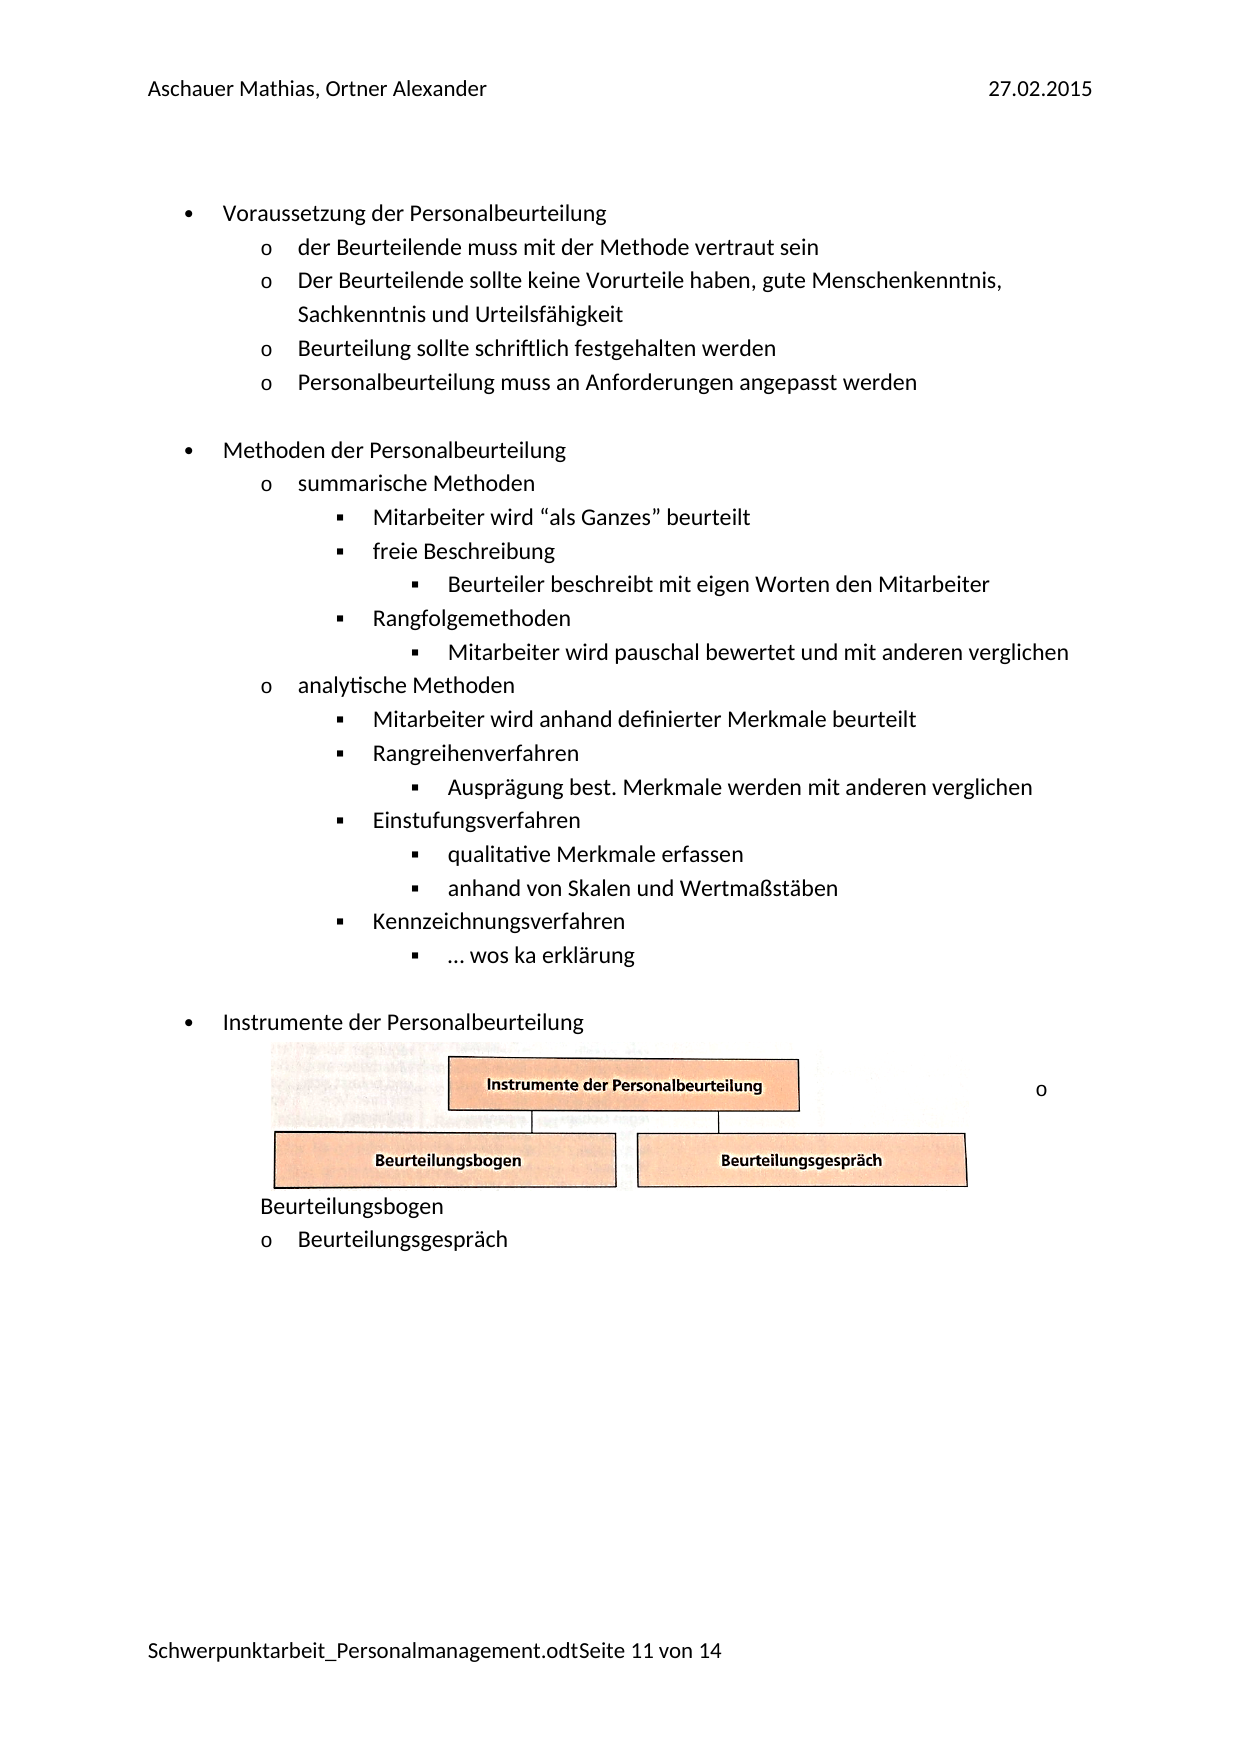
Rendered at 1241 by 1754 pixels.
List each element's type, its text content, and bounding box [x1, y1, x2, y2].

list Mitarbeiter wird pauschal bewertet und mit anderen verglichen [410, 637, 1093, 666]
list Mitarbeiter wird anhand definierter Merkmale beurteilt [335, 704, 1093, 734]
list … wos ka erklärung [410, 940, 1093, 969]
list der Beurteilende muss mit der Methode vertraut sein [260, 232, 1093, 261]
list Beurteiler beschreibt mit eigen Worten den Mitarbeiter [410, 569, 1093, 599]
list Beurteilungsgespräch [260, 1224, 1093, 1254]
list Voraussetzung der Personalbeurteilung [185, 198, 1093, 227]
list Personalbeurteilung muss an Anforderungen angepasst werden [260, 367, 1093, 397]
list Methoden der Personalbeurteilung [185, 435, 1093, 464]
list qualitative Merkmale erfassen [410, 839, 1093, 868]
list Ausprägung best. Merkmale werden mit anderen verglichen [410, 772, 1093, 801]
list Beurteilung sollte schriftlich festgehalten werden [260, 333, 1093, 363]
list Beurteilungsbogen [260, 1073, 1093, 1220]
list anhand von Skalen und Wertmaßstäben [410, 873, 1093, 902]
list Rangreihenverfahren [335, 738, 1093, 767]
list analytische Methoden [260, 671, 1093, 700]
list Der Beurteilende sollte keine Vorurteile haben, gute Menschenkenntnis, Sachkenntnis und Urteilsfähigkeit [260, 266, 1093, 329]
list Rangfolgemethoden [335, 603, 1093, 632]
list Instrumente der Personalbeurteilung [185, 1007, 1093, 1037]
list Mitarbeiter wird “als Ganzes” beurteilt [335, 502, 1093, 532]
list summarische Methoden [260, 468, 1093, 498]
list Kennzeichnungsverfahren [335, 906, 1093, 936]
list freie Beschreibung [335, 536, 1093, 565]
list Einstufungsverfahren [335, 805, 1093, 835]
